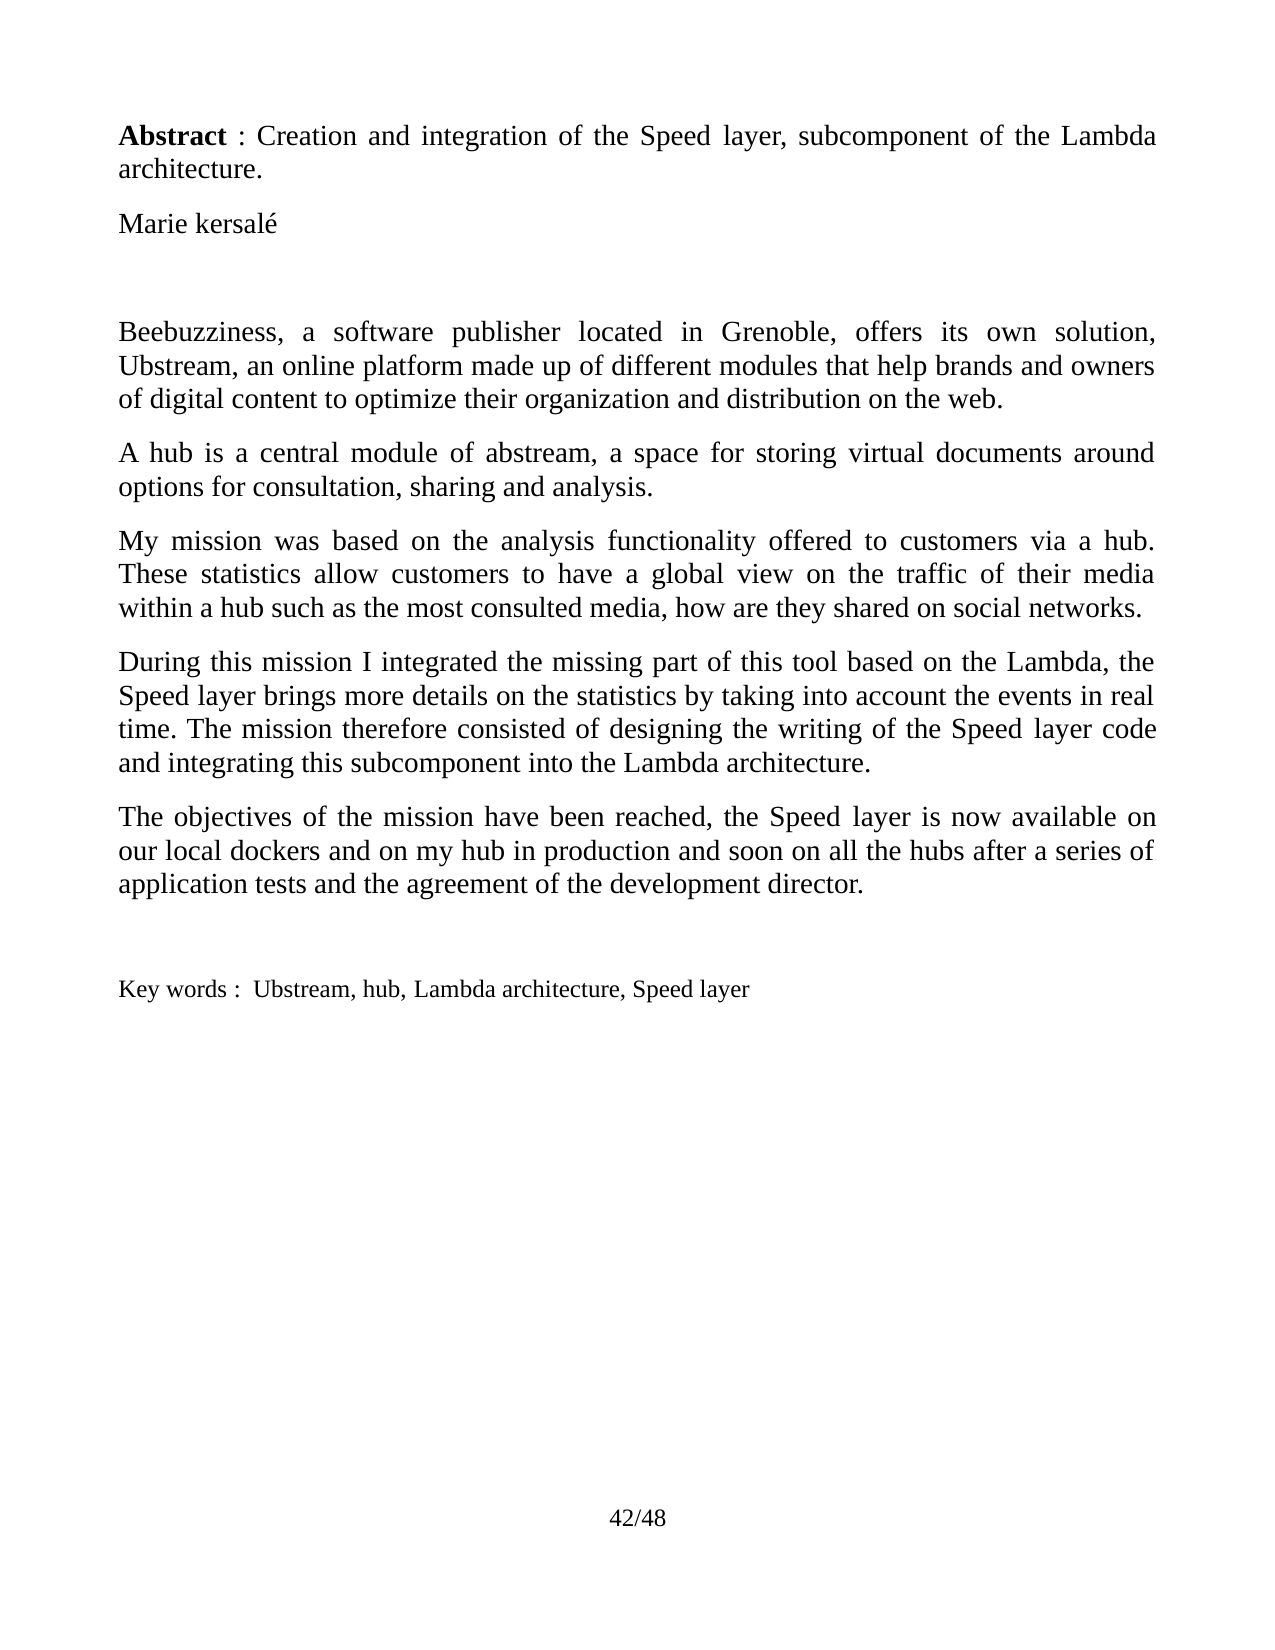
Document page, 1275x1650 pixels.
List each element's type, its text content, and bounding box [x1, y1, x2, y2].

text A hub is a central module of abstream, a space for storing virtual documents around options for consultation, sharing and analysis. [118, 435, 1157, 502]
text Beebuzziness, a software publisher located in Grenoble, offers its own solution, Ubstream, an online platform made up of different modules that help brands and owners of digital content to optimize their organization and distribution on the web. [118, 314, 1157, 415]
text Marie kersalé [118, 206, 1157, 239]
text Key words : Ubstream, hub, Lambda architecture, Speed layer [118, 970, 1157, 1003]
text My mission was based on the analysis functionality offered to customers via a hub. These statistics allow customers to have a global view on the traffic of their media within a hub such as the most consulted media, how are they shared on social networks. [118, 523, 1157, 624]
text Abstract : Creation and integration of the Speed ​​layer, subcomponent of the Lambda architecture. [118, 118, 1157, 185]
text During this mission I integrated the missing part of this tool based on the Lambda, the Speed ​​layer brings more details on the statistics by taking into account the events in real time. The mission therefore consisted of designing the writing of the Speed ​​layer code and integrating this subcomponent into the Lambda architecture. [118, 644, 1157, 778]
text The objectives of the mission have been reached, the Speed ​​layer is now available on our local dockers and on my hub in production and soon on all the hubs after a series of application tests and the agreement of the development director. [118, 799, 1157, 900]
